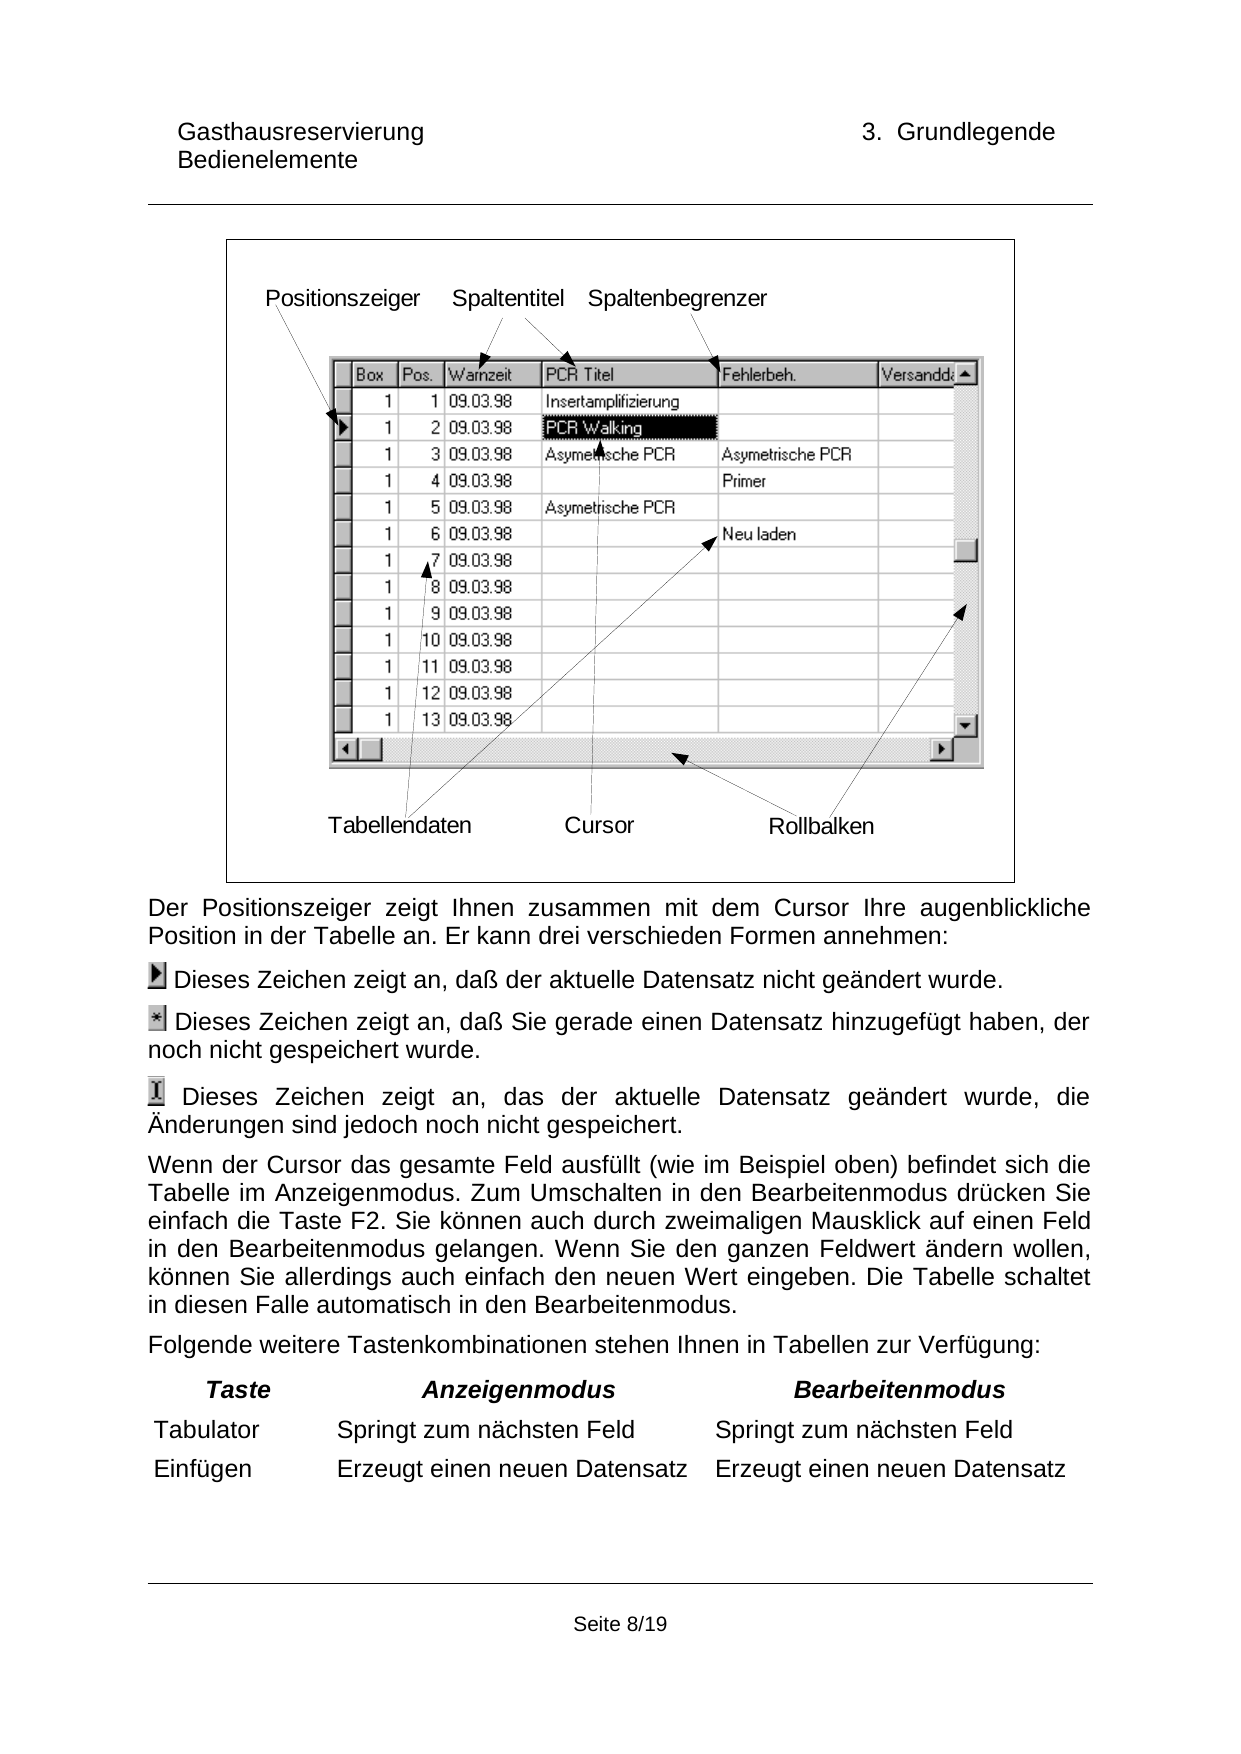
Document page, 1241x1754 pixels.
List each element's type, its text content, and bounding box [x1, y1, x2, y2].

table_header Anzeigenmodus [331, 1370, 709, 1410]
text Folgende weitere Tastenkombinationen stehen Ihnen in Tabellen zur Verfügung: [148, 1331, 1093, 1358]
picture [147, 1005, 167, 1031]
table_header Taste [148, 1370, 331, 1410]
picture [147, 1076, 165, 1106]
text Dieses Zeichen zeigt an, daß Sie gerade einen Datensatz hinzugefügt haben, der noch nicht gespeichert wurde. [148, 1006, 1093, 1064]
table_cell Erzeugt einen neuen Datensatz [709, 1449, 1093, 1489]
table_cell Erzeugt einen neuen Datensatz [331, 1449, 709, 1489]
table_cell Springt zum nächsten Feld [331, 1410, 709, 1449]
text Dieses Zeichen zeigt an, daß der aktuelle Datensatz nicht geändert wurde. [148, 962, 1093, 994]
table_cell Einfügen [148, 1449, 331, 1489]
table_header Bearbeitenmodus [709, 1370, 1093, 1410]
table_cell Tabulator [148, 1410, 331, 1449]
table_cell Springt zum nächsten Feld [709, 1410, 1093, 1449]
text Der Positionszeiger zeigt Ihnen zusammen mit dem Cursor Ihre augenblickliche Position in der Tabelle an. Er kann drei verschieden Formen annehmen: [148, 894, 1093, 950]
picture [147, 962, 167, 989]
text Dieses Zeichen zeigt an, das der aktuelle Datensatz geändert wurde, die Änderungen sind jedoch noch nicht gespeichert. [148, 1076, 1093, 1139]
text Wenn der Cursor das gesamte Feld ausfüllt (wie im Beispiel oben) befindet sich die Tabelle im Anzeigenmodus. Zum Umschalten in den Bearbeitenmodus drücken Sie einfach die Taste F2. Sie können auch durch zweimaligen Mausklick auf einen Feld in den Bearbeitenmodus gelangen. Wenn Sie den ganzen Feldwert ändern wollen, können Sie allerdings auch einfach den neuen Wert eingeben. Die Tabelle schaltet in diesen Falle automatisch in den Bearbeitenmodus. [148, 1151, 1093, 1319]
